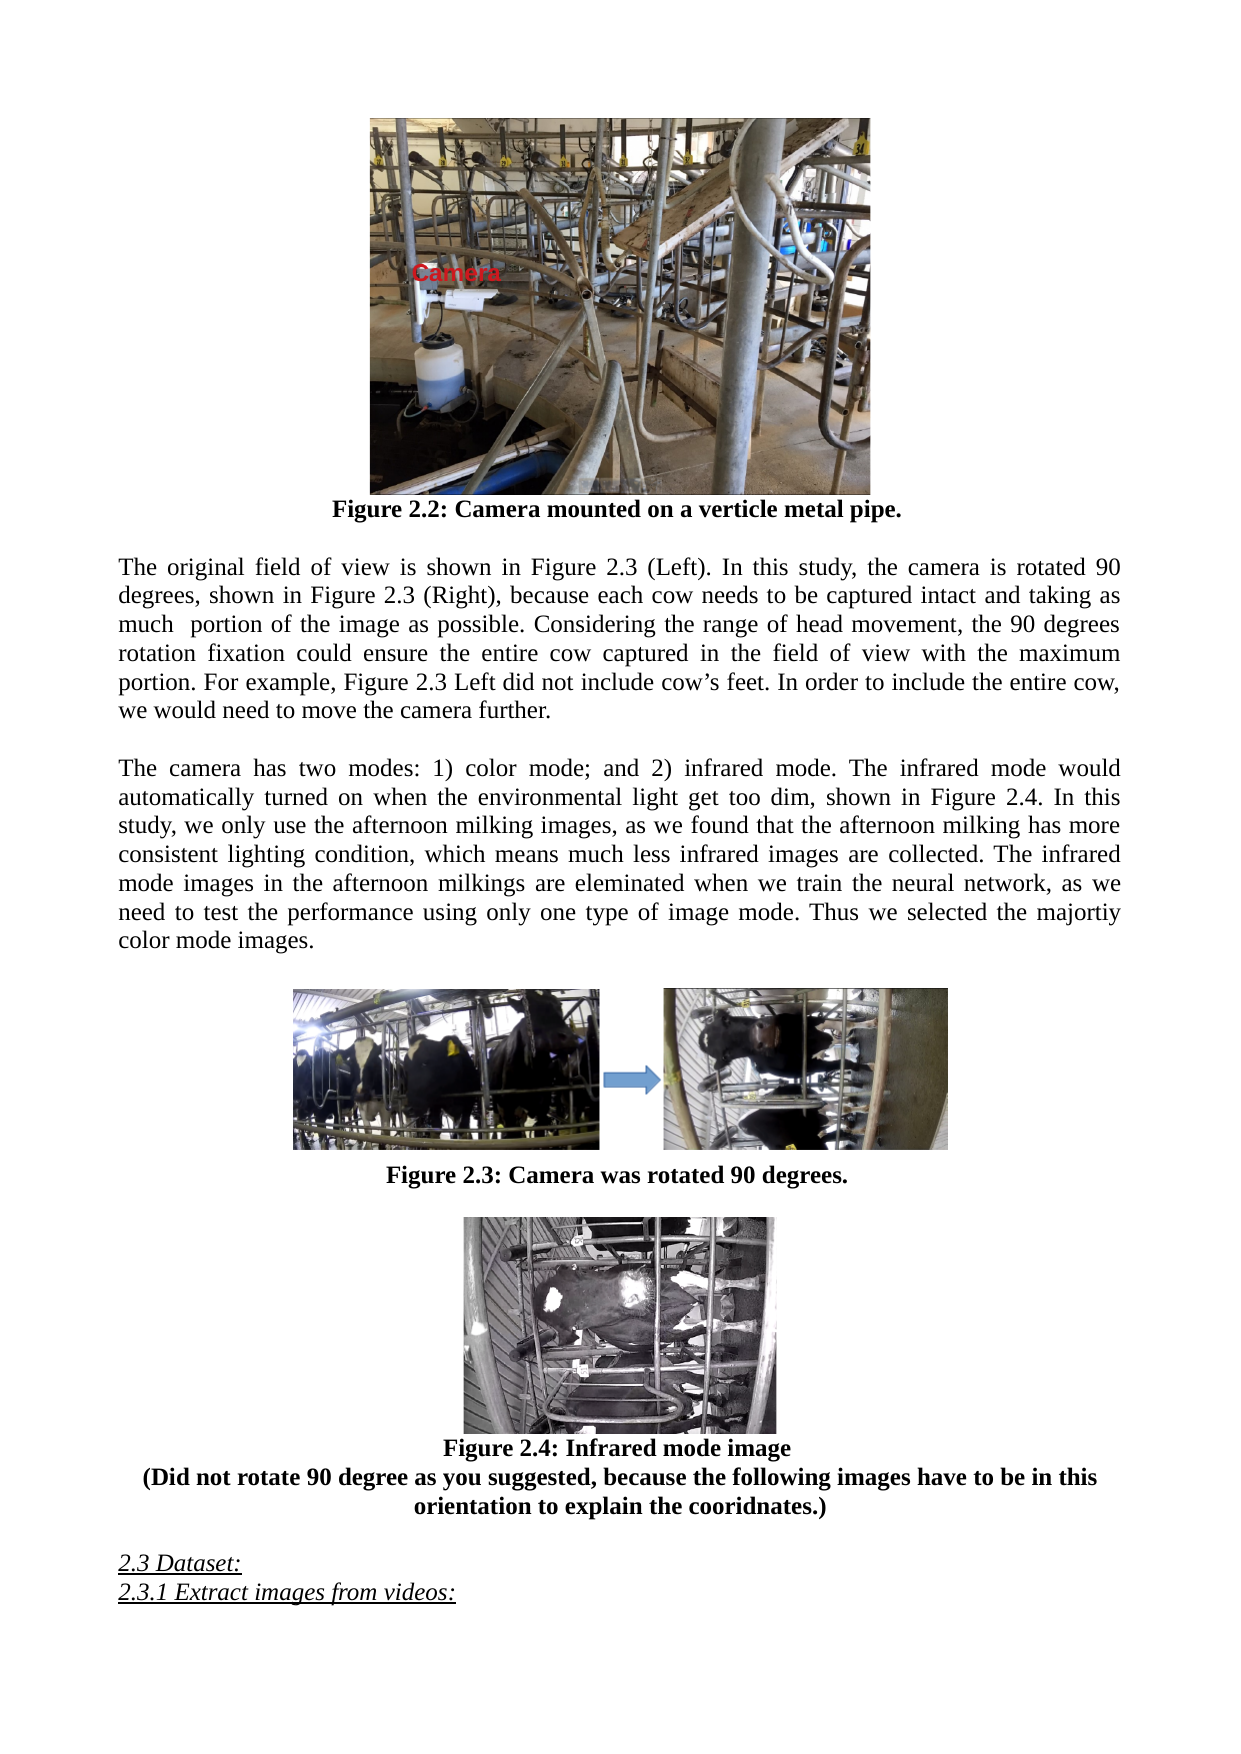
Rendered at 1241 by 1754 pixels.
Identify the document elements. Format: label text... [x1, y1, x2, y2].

text The original field of view is shown in Figure 2.3 (Left). In this study, the camera is rotated 90 degrees, shown in Figure 2.3 (Right), because each cow needs to be captured intact and taking as much portion of the image as possible. Considering the range of head movement, the 90 degrees rotation fixation could ensure the entire cow captured in the field of view with the maximum portion. For example, Figure 2.3 Left did not include cow’s feet. In order to include the entire cow, we would need to move the camera further. [118, 552, 1122, 724]
text 2.3.1 Extract images from videos: [118, 1577, 1122, 1606]
text The camera has two modes: 1) color mode; and 2) infrared mode. The infrared mode would automatically turned on when the environmental light get too dim, shown in Figure 2.4. In this study, we only use the afternoon milking images, as we found that the afternoon milking has more consistent lighting condition, which means much less infrared images are collected. The infrared mode images in the afternoon milkings are eleminated when we train the neural network, as we need to test the performance using only one type of image mode. Thus we selected the majortiy color mode images. [118, 753, 1122, 954]
text (Did not rotate 90 degree as you suggested, because the following images have to be in this orientation to explain the cooridnates.) [118, 1462, 1122, 1520]
text Figure 2.3: Camera was rotated 90 degrees. [118, 983, 1122, 1189]
picture [369, 118, 871, 495]
text Figure 2.4: Infrared mode image [118, 1218, 1122, 1462]
picture [286, 983, 954, 1161]
text Figure 2.2: Camera mounted on a verticle metal pipe. [118, 118, 1122, 523]
picture [463, 1217, 777, 1434]
text 2.3 Dataset: [118, 1548, 1122, 1577]
